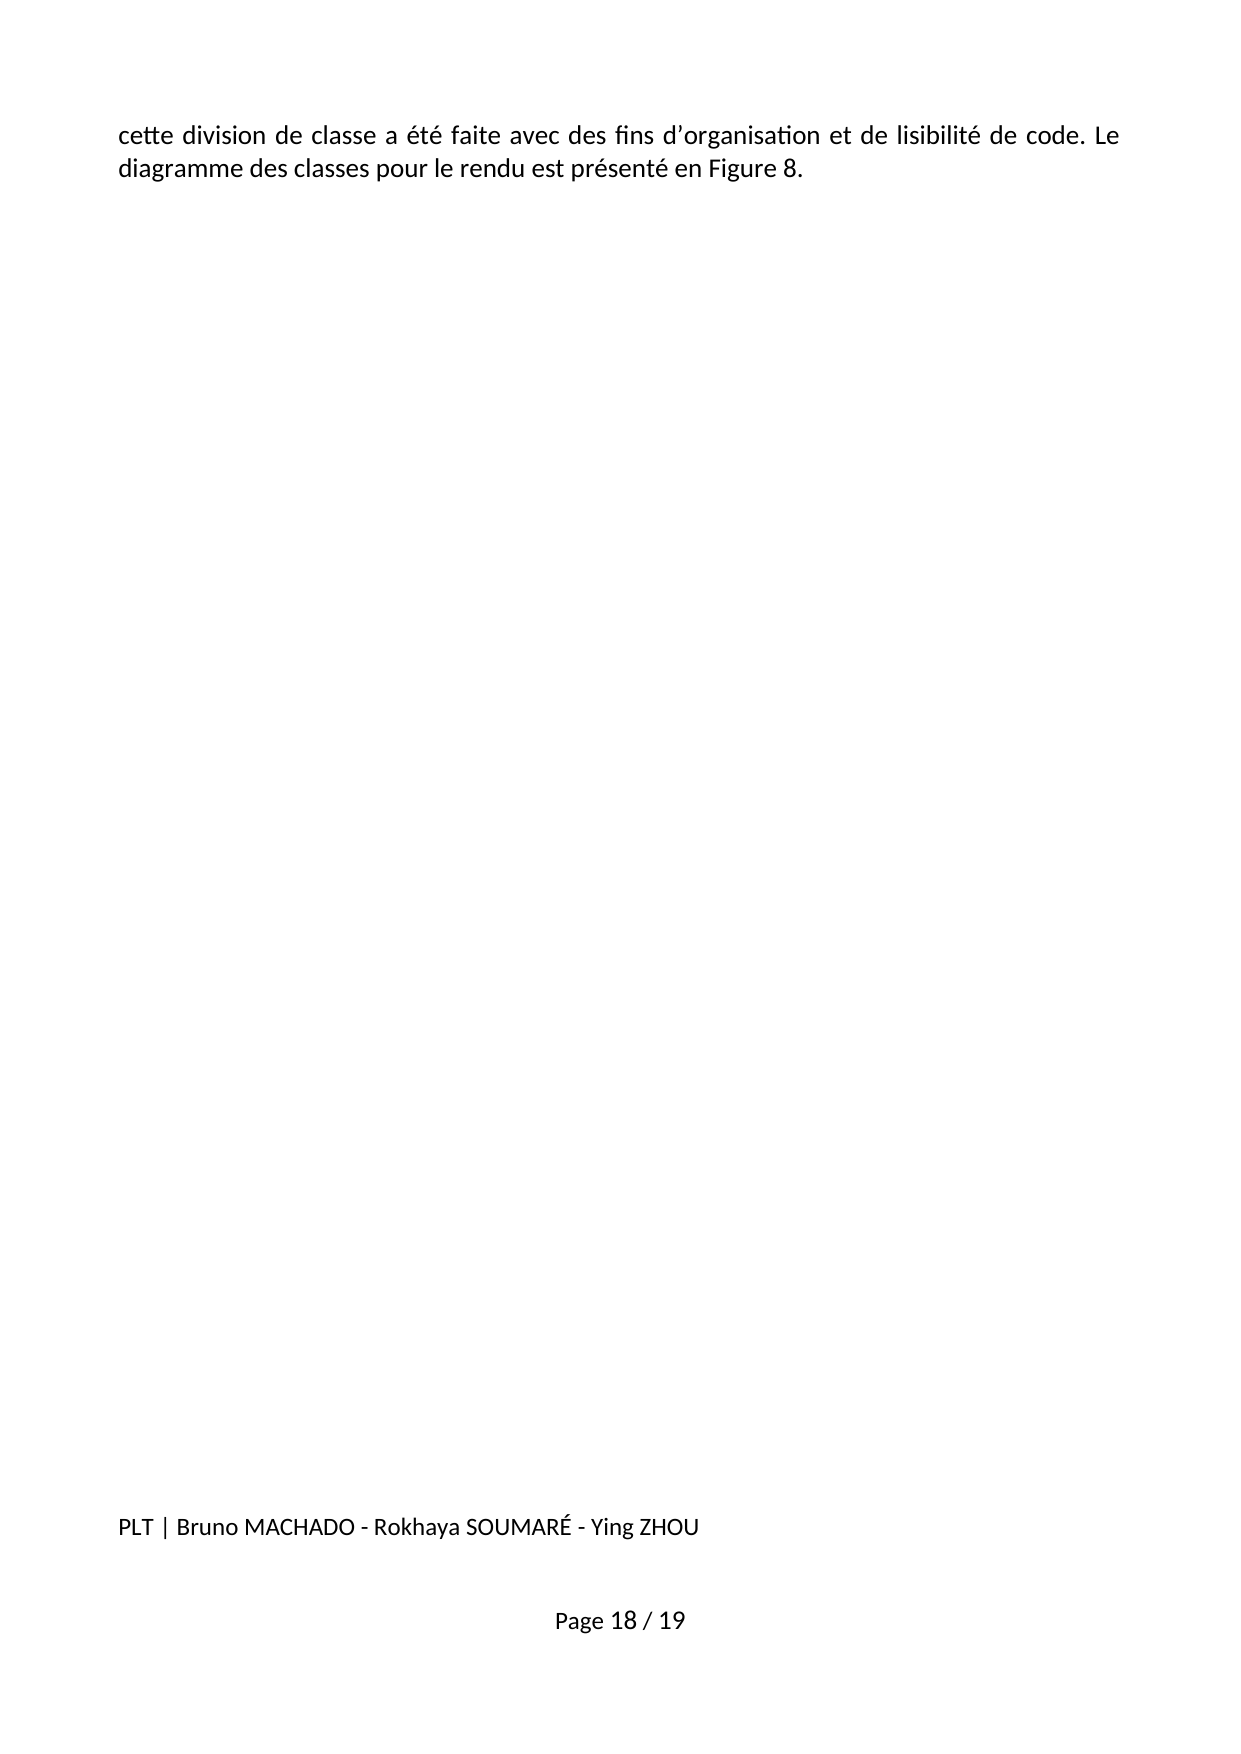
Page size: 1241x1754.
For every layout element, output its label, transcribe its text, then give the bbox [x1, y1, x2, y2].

text cette division de classe a été faite avec des fins d’organisation et de lisibilité de code. Le diagramme des classes pour le rendu est présenté en Figure 8. [118, 118, 1122, 184]
